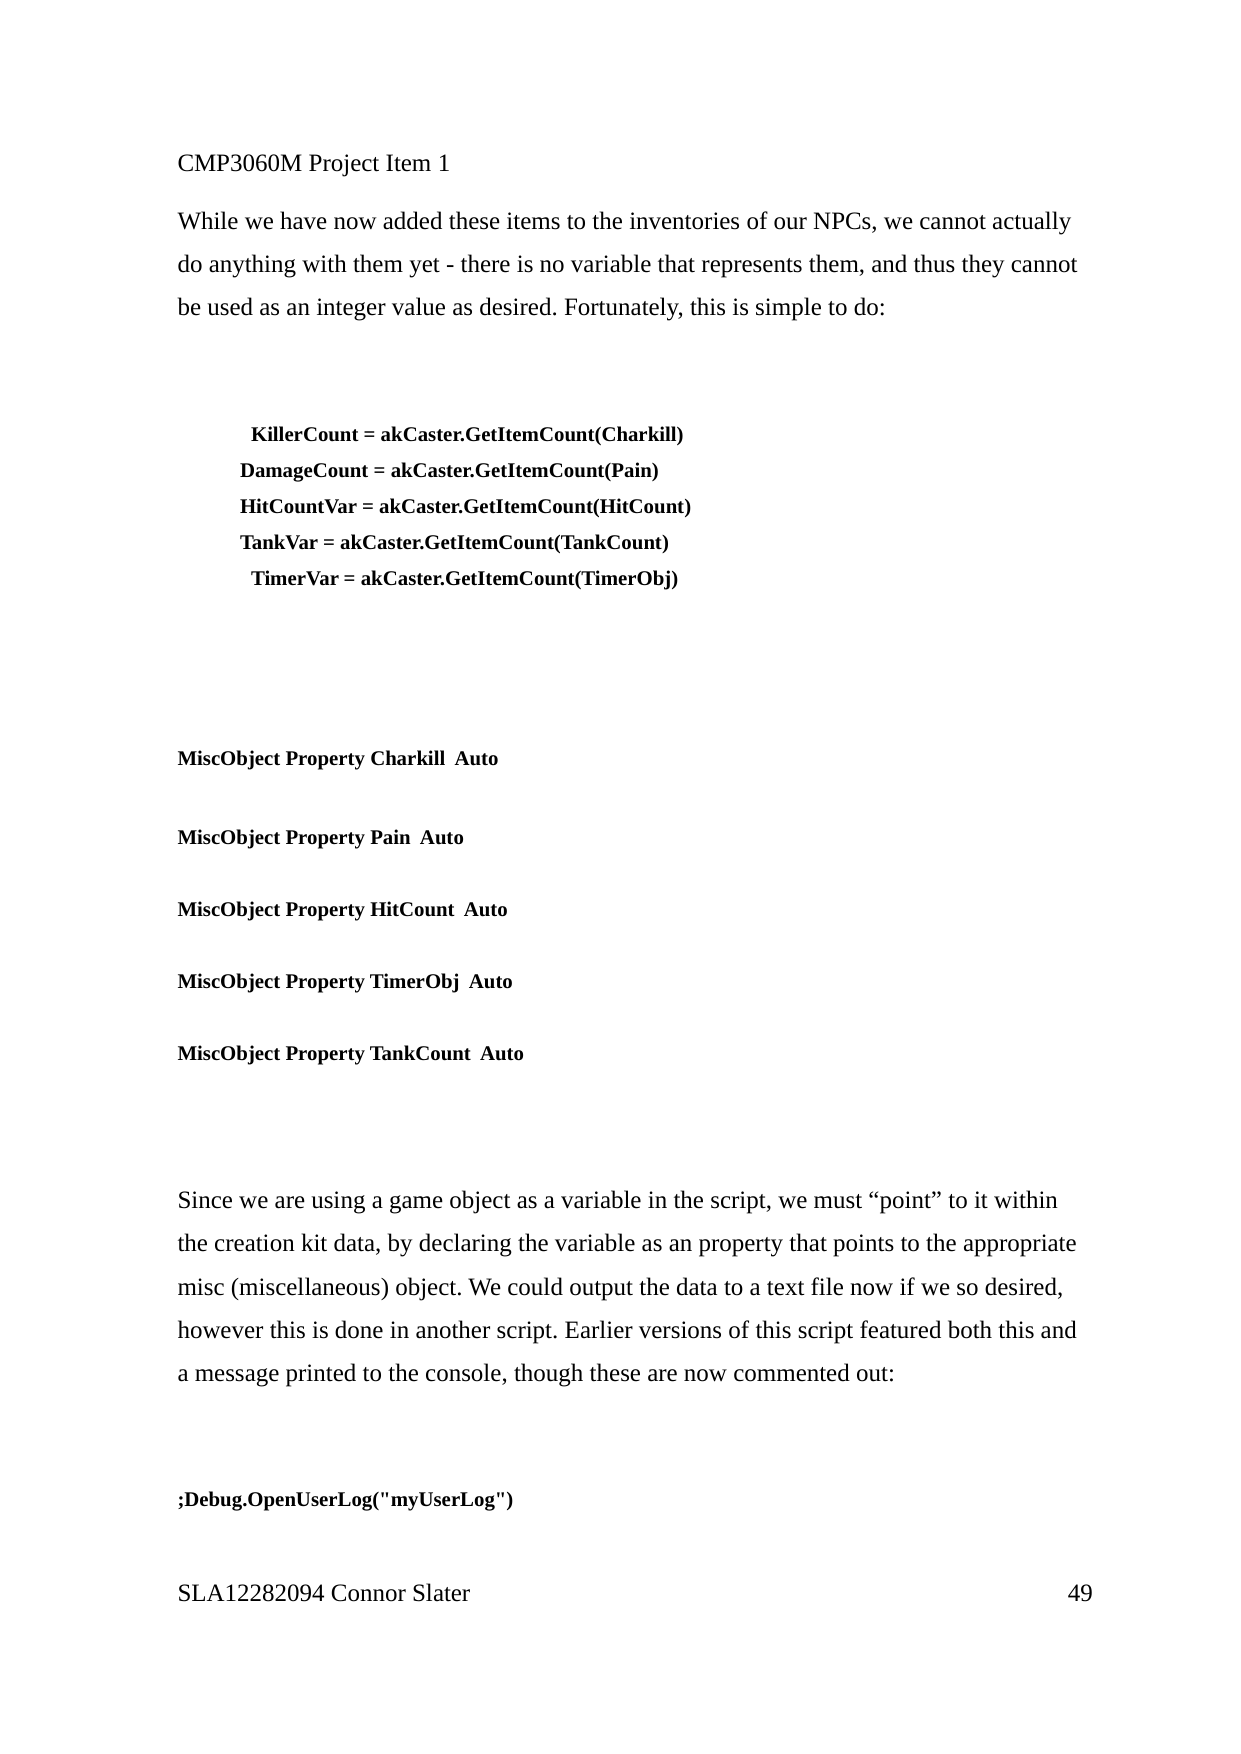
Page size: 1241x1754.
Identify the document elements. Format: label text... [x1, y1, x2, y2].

text TankVar = akCaster.GetItemCount(TankCount) [177, 529, 1093, 554]
text DamageCount = akCaster.GetItemCount(Pain) [177, 457, 1093, 482]
text MiscObject Property HitCount Auto [177, 897, 1093, 921]
text MiscObject Property Charkill Auto [177, 746, 1093, 770]
text ;Debug.OpenUserLog("myUserLog") [177, 1487, 1093, 1511]
text Since we are using a game object as a variable in the script, we must “point” to it within the creation kit data, by declaring the variable as an property that points to the appropriate misc (miscellaneous) object. We could output the data to a text file now if we so desired, however this is done in another script. Earlier versions of this script featured both this and a message printed to the console, though these are now commented out: [177, 1185, 1093, 1387]
text MiscObject Property TimerObj Auto [177, 969, 1093, 993]
text TimerVar = akCaster.GetItemCount(TimerObj) [177, 566, 1093, 590]
text MiscObject Property TankCount Auto [177, 1041, 1093, 1065]
text KillerCount = akCaster.GetItemCount(Charkill) [177, 421, 1093, 446]
text HitCountVar = akCaster.GetItemCount(HitCount) [177, 493, 1093, 518]
text While we have now added these items to the inventories of our NPCs, we cannot actually do anything with them yet - there is no variable that represents them, and thus they cannot be used as an integer value as desired. Fortunately, this is simple to do: [177, 206, 1093, 321]
text MiscObject Property Pain Auto [177, 825, 1093, 849]
